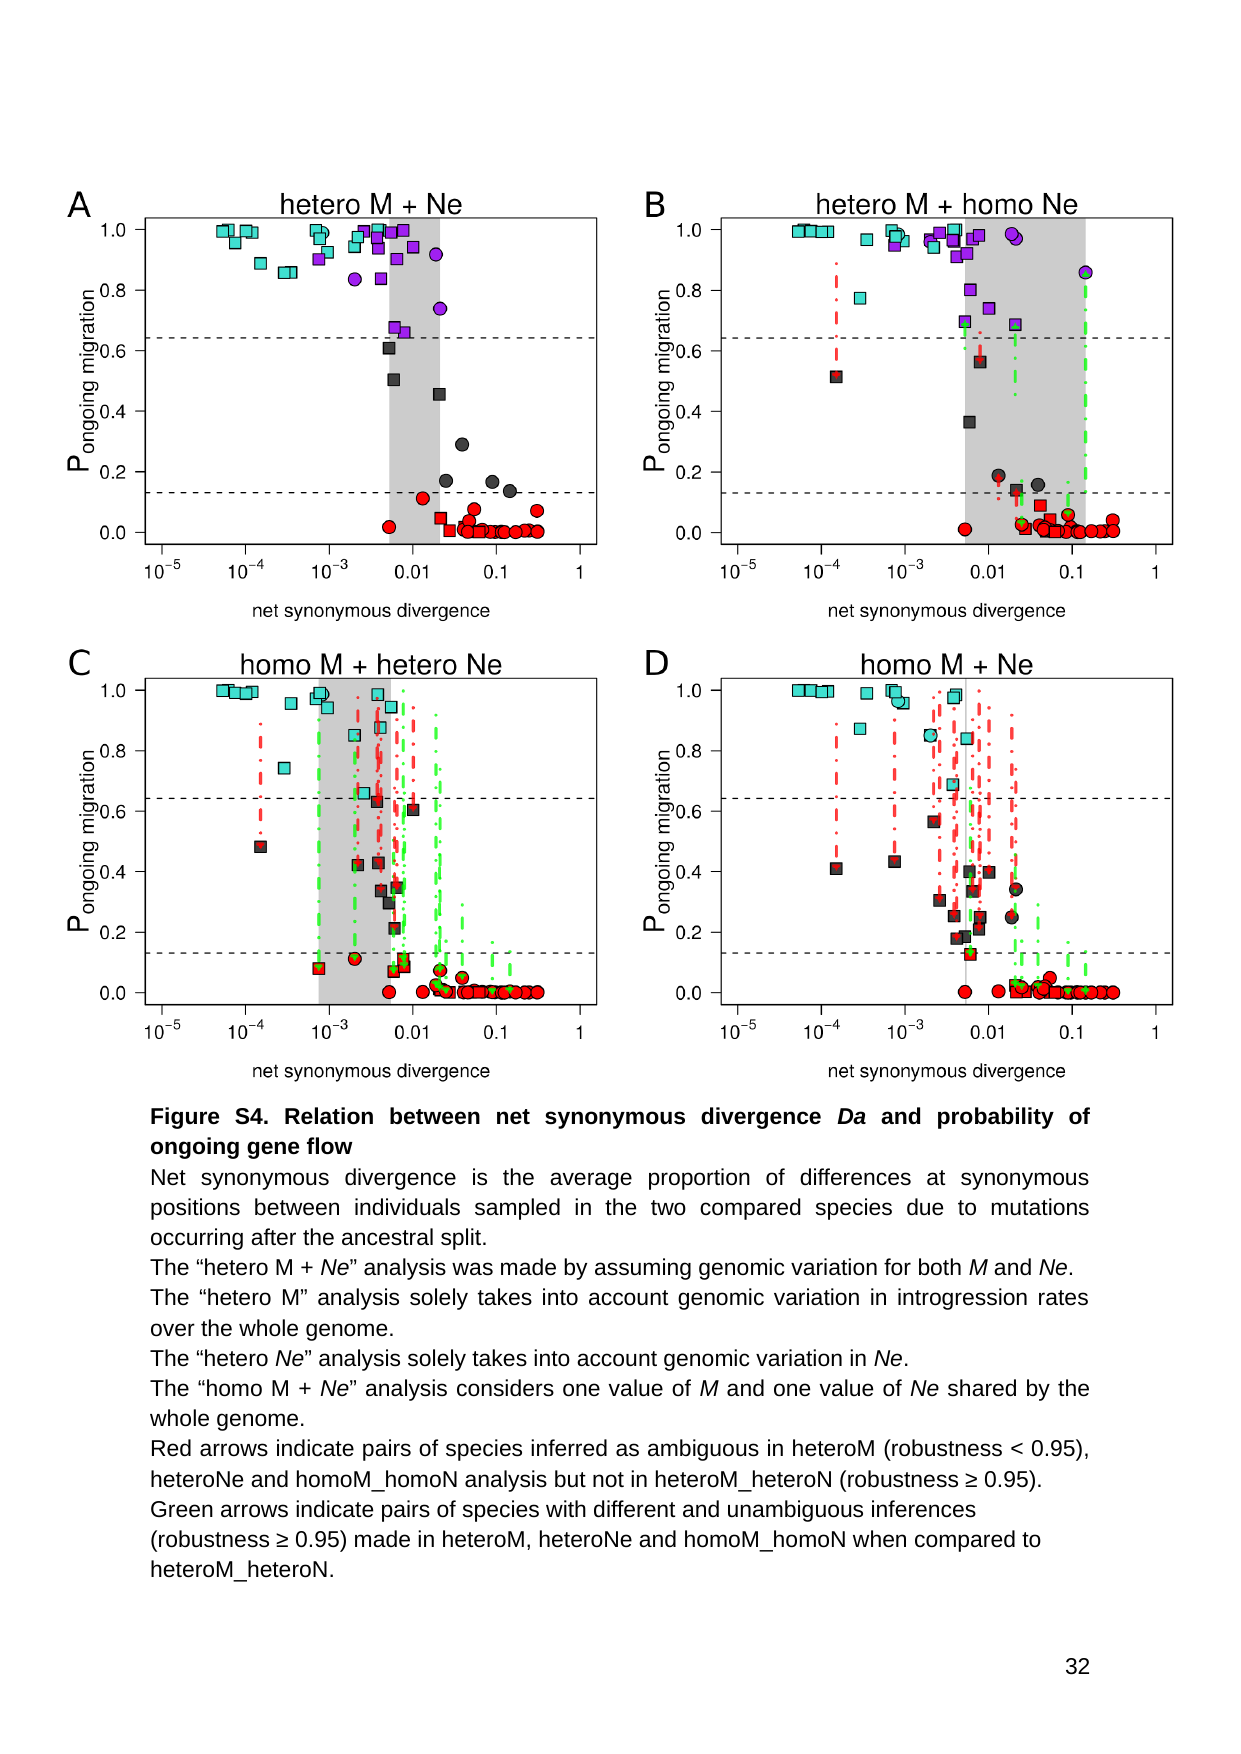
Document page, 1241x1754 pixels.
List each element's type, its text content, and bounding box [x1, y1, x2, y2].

text The “hetero M” analysis solely takes into account genomic variation in introgression rates over the whole genome. [150, 1284, 1090, 1341]
text Figure S4. Relation between net synonymous divergence Da and probability of ongoing gene flow [150, 1103, 1090, 1159]
text The “hetero Ne” analysis solely takes into account genomic variation in Ne. [150, 1345, 1090, 1371]
text The “homo M + Ne” analysis considers one value of M and one value of Ne shared by the whole genome. [150, 1375, 1090, 1431]
text Green arrows indicate pairs of species with different and unambiguous inferences (robustness ≥ 0.95) made in heteroM, heteroNe and homoM_homoN when compared to heteroM_heteroN. [150, 1496, 1090, 1582]
text Red arrows indicate pairs of species inferred as ambiguous in heteroM (robustness < 0.95), heteroNe and homoM_homoN analysis but not in heteroM_heteroN (robustness ≥ 0.95). [150, 1435, 1090, 1492]
picture [59, 180, 1208, 1100]
text The “hetero M + Ne” analysis was made by assuming genomic variation for both M and Ne. [150, 1254, 1090, 1280]
text Net synonymous divergence is the average proportion of differences at synonymous positions between individuals sampled in the two compared species due to mutations occurring after the ancestral split. [150, 1163, 1090, 1250]
